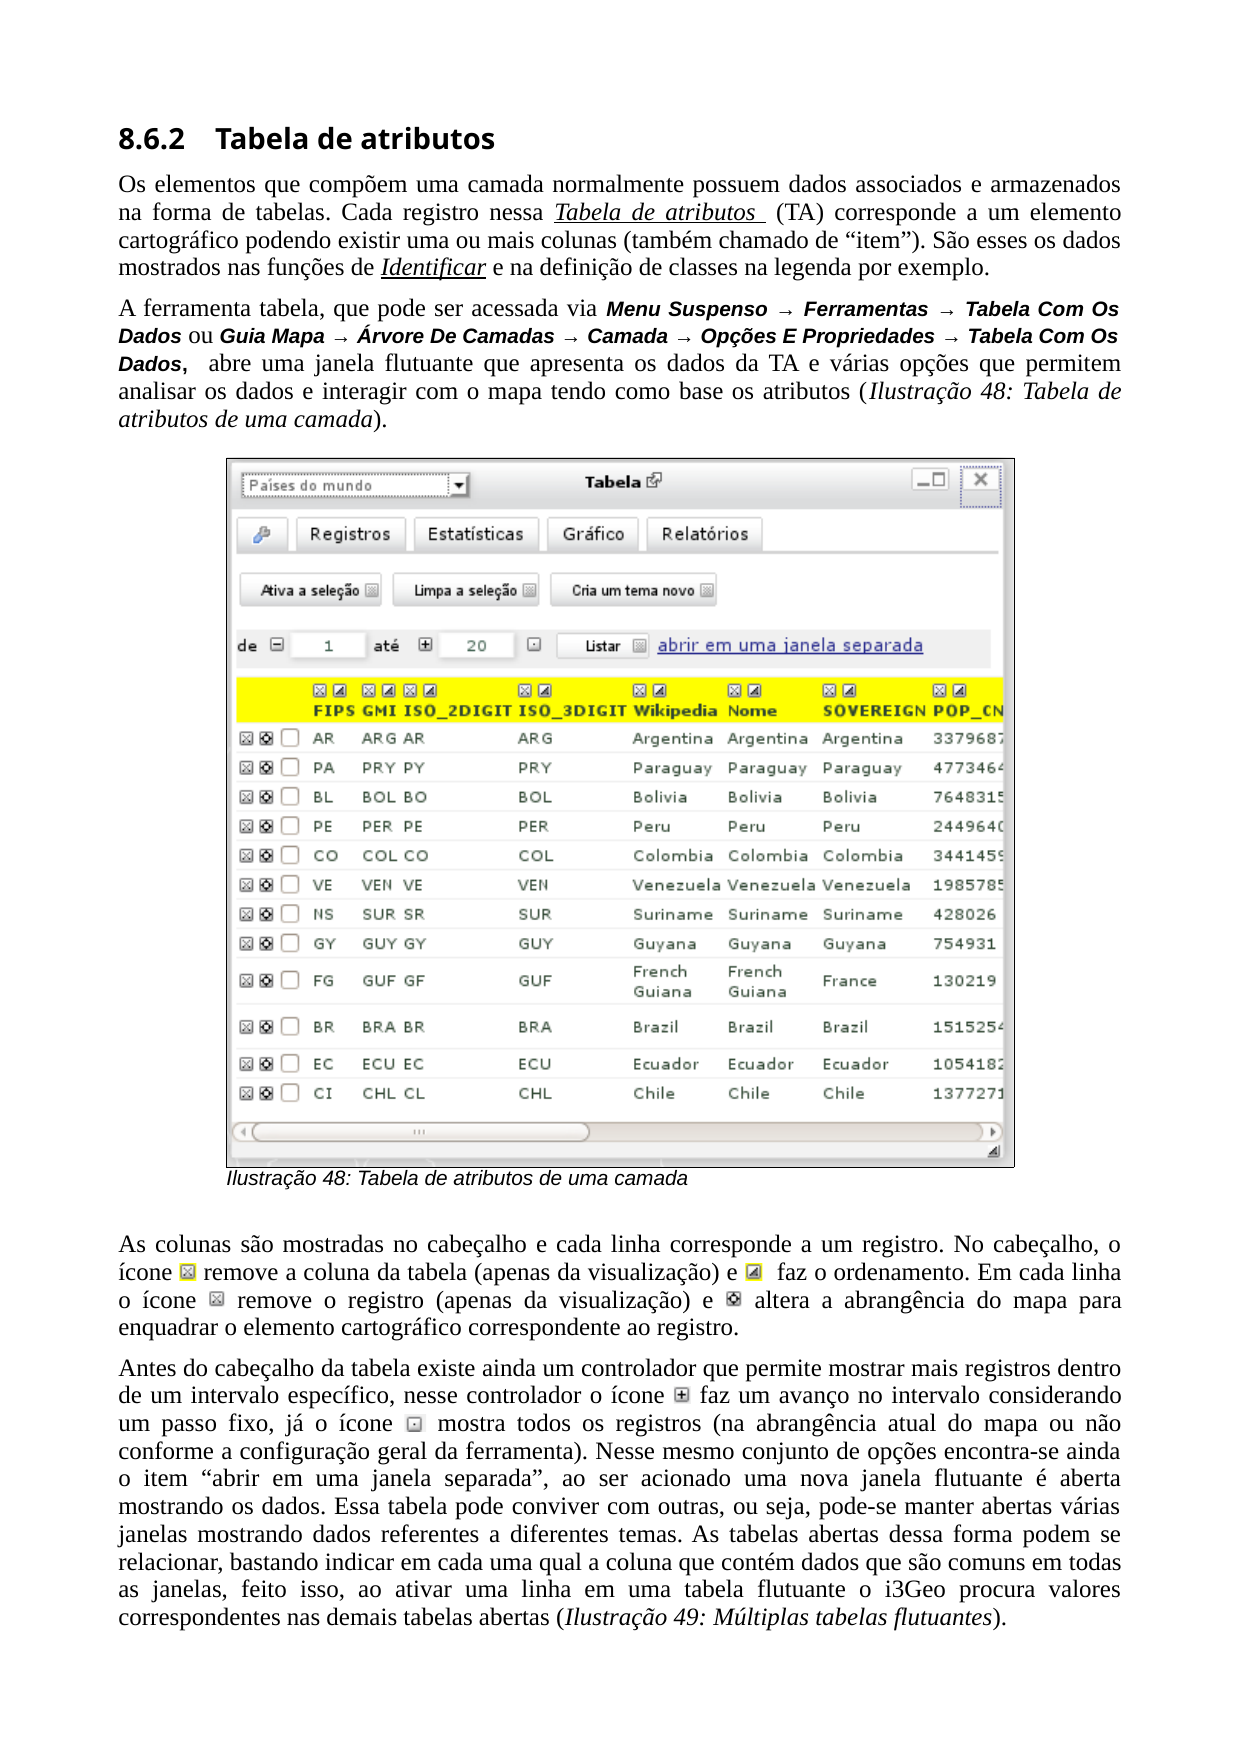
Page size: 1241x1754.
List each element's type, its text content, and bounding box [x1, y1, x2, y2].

subtitle Tabela de atributos [118, 118, 1122, 158]
picture [227, 459, 1014, 1167]
text Os elementos que compõem uma camada normalmente possuem dados associados e armazenados na forma de tabelas. Cada registro nessa Tabela de atributos (TA) corresponde a um elemento cartográfico podendo existir uma ou mais colunas (também chamado de “item”). São esses os dados mostrados nas funções de Identificar e na definição de classes na legenda por exemplo. [118, 170, 1122, 281]
text A ferramenta tabela, que pode ser acessada via Menu suspenso → Ferramentas → Tabela com os dados ou guia Mapa → Árvore de camadas → camada → opções e propriedades → Tabela com os dados, abre uma janela flutuante que apresenta os dados da TA e várias opções que permitem analisar os dados e interagir com o mapa tendo como base os atributos (Ilustração 48: Tabela de atributos de uma camada). [118, 294, 1122, 432]
text Antes do cabeçalho da tabela existe ainda um controlador que permite mostrar mais registros dentro de um intervalo específico, nesse controlador o ícone faz um avanço no intervalo considerando um passo fixo, já o ícone mostra todos os registros (na abrangência atual do mapa ou não conforme a configuração geral da ferramenta). Nesse mesmo conjunto de opções encontra-se ainda o item “abrir em uma janela separada”, ao ser acionado uma nova janela flutuante é aberta mostrando os dados. Essa tabela pode conviver com outras, ou seja, pode-se manter abertas várias janelas mostrando dados referentes a diferentes temas. As tabelas abertas dessa forma podem se relacionar, bastando indicar em cada uma qual a coluna que contém dados que são comuns em todas as janelas, feito isso, ao ativar uma linha em uma tabela flutuante o i3Geo procura valores correspondentes nas demais tabelas abertas (Ilustração 49: Múltiplas tabelas flutuantes). [118, 1354, 1122, 1631]
picture [208, 1290, 226, 1308]
picture [404, 1414, 427, 1432]
picture [179, 1263, 197, 1281]
picture [745, 1263, 763, 1281]
text As colunas são mostradas no cabeçalho e cada linha corresponde a um registro. No cabeçalho, o ícone remove a coluna da tabela (apenas da visualização) e faz o ordenamento. Em cada linha o ícone remove o registro (apenas da visualização) e altera a abrangência do mapa para enquadrar o elemento cartográfico correspondente ao registro. [118, 1230, 1122, 1341]
picture [725, 1290, 743, 1308]
text Ilustração 48: Tabela de atributos de uma camada [226, 1168, 1014, 1190]
picture [673, 1386, 691, 1404]
